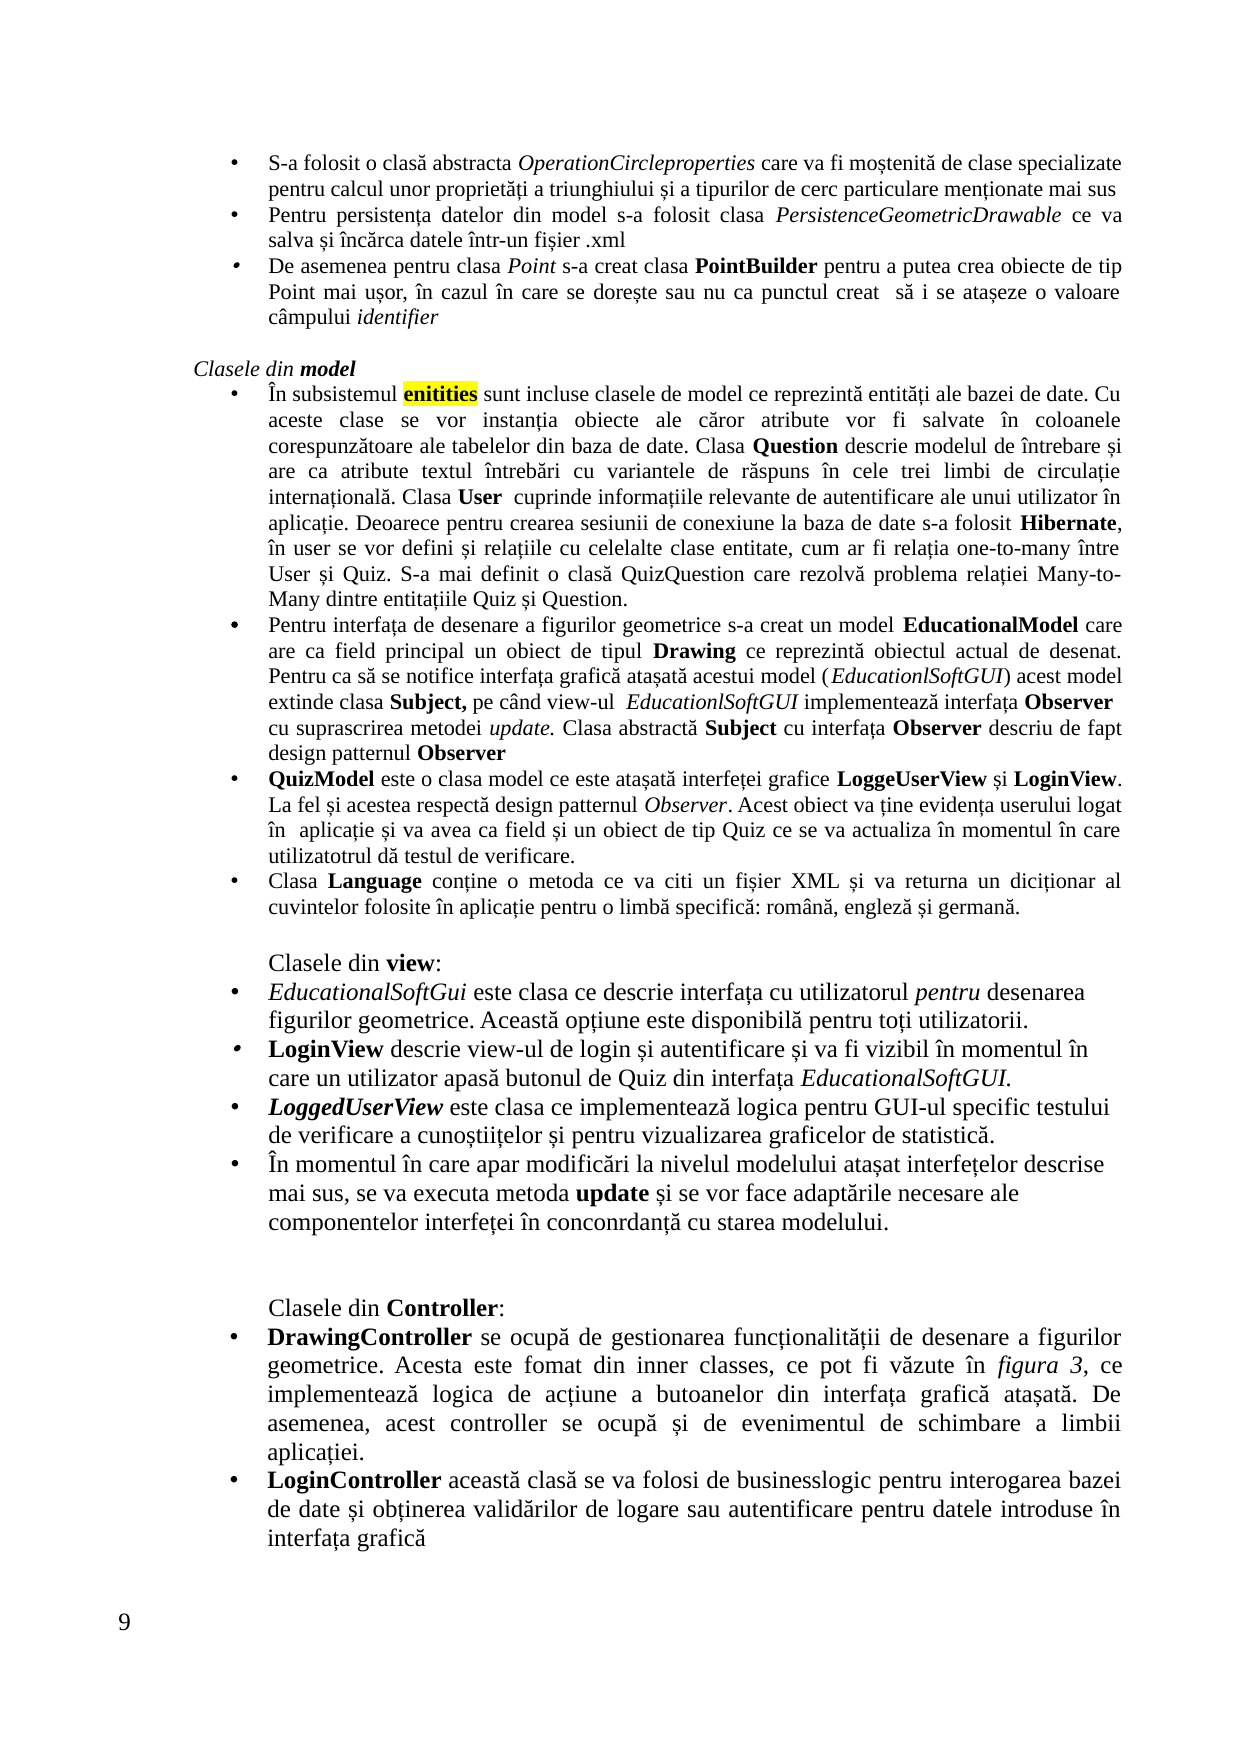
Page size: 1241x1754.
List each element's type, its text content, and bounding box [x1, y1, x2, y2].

list LoggedUserView este clasa ce implementează logica pentru GUI-ul specific testului de verificare a cunoștiițelor și pentru vizualizarea graficelor de statistică. [231, 1092, 1122, 1149]
list În subsistemul enitities sunt incluse clasele de model ce reprezintă entități ale bazei de date. Cu aceste clase se vor instanția obiecte ale căror atribute vor fi salvate în coloanele corespunzătoare ale tabelelor din baza de date. Clasa Question descrie modelul de întrebare și are ca atribute textul întrebări cu variantele de răspuns în cele trei limbi de circulație internațională. Clasa User cuprinde informațiile relevante de autentificare ale unui utilizator în aplicație. Deoarece pentru crearea sesiunii de conexiune la baza de date s-a folosit Hibernate, în user se vor defini și relațiile cu celelalte clase entitate, cum ar fi relația one-to-many între User și Quiz. S-a mai definit o clasă QuizQuestion care rezolvă problema relației Many-to-Many dintre entitațiile Quiz și Question. [231, 381, 1122, 612]
list Pentru persistența datelor din model s-a folosit clasa PersistenceGeometricDrawable ce va salva și încărca datele într-un fișier .xml [231, 201, 1122, 253]
list De asemenea pentru clasa Point s-a creat clasa PointBuilder pentru a putea crea obiecte de tip Point mai ușor, în cazul în care se dorește sau nu ca punctul creat să i se atașeze o valoare câmpului identifier [231, 253, 1122, 329]
list LoginView descrie view-ul de login și autentificare și va fi vizibil în momentul în care un utilizator apasă butonul de Quiz din interfața EducationalSoftGUI. [231, 1034, 1122, 1092]
list cu suprascrirea metodei update. Clasa abstractă Subject cu interfața Observer descriu de fapt design patternul Observer [231, 714, 1122, 765]
list Clasele din Controller: [231, 1293, 1122, 1322]
list În momentul în care apar modificări la nivelul modelului atașat interfețelor descrise mai sus, se va executa metoda update și se vor face adaptările necesare ale componentelor interfeței în conconrdanță cu starea modelului. [231, 1149, 1122, 1236]
list QuizModel este o clasa model ce este atașată interfeței grafice LoggeUserView și LoginView. La fel și acestea respectă design patternul Observer. Acest obiect va ține evidența userului logat în aplicație și va avea ca field și un obiect de tip Quiz ce se va actualiza în momentul în care utilizatotrul dă testul de verificare. [231, 765, 1122, 868]
text Clasele din model [118, 355, 1122, 381]
list LoginController această clasă se va folosi de businesslogic pentru interogarea bazei de date și obținerea validărilor de logare sau autentificare pentru datele introduse în interfața grafică [229, 1466, 1122, 1552]
list S-a folosit o clasă abstracta OperationCircleproperties care va fi moștenită de clase specializate pentru calcul unor proprietăți a triunghiului și a tipurilor de cerc particulare menționate mai sus [231, 150, 1122, 201]
list Clasa Language conține o metoda ce va citi un fișier XML și va returna un diciționar al cuvintelor folosite în aplicație pentru o limbă specifică: română, engleză și germană. [231, 868, 1122, 919]
list EducationalSoftGui este clasa ce descrie interfața cu utilizatorul pentru desenarea figurilor geometrice. Această opțiune este disponibilă pentru toți utilizatorii. [231, 977, 1122, 1034]
list DrawingController se ocupă de gestionarea funcționalității de desenare a figurilor geometrice. Acesta este fomat din inner classes, ce pot fi văzute în figura 3, ce implementează logica de acțiune a butoanelor din interfața grafică atașată. De asemenea, acest controller se ocupă și de evenimentul de schimbare a limbii aplicației. [229, 1322, 1122, 1466]
list Pentru interfața de desenare a figurilor geometrice s-a creat un model EducationalModel care are ca field principal un obiect de tipul Drawing ce reprezintă obiectul actual de desenat. Pentru ca să se notifice interfața grafică atașată acestui model (EducationlSoftGUI) acest model extinde clasa Subject, pe când view-ul EducationlSoftGUI implementează interfața Observer [231, 612, 1122, 714]
text Clasele din view: [118, 948, 1122, 977]
